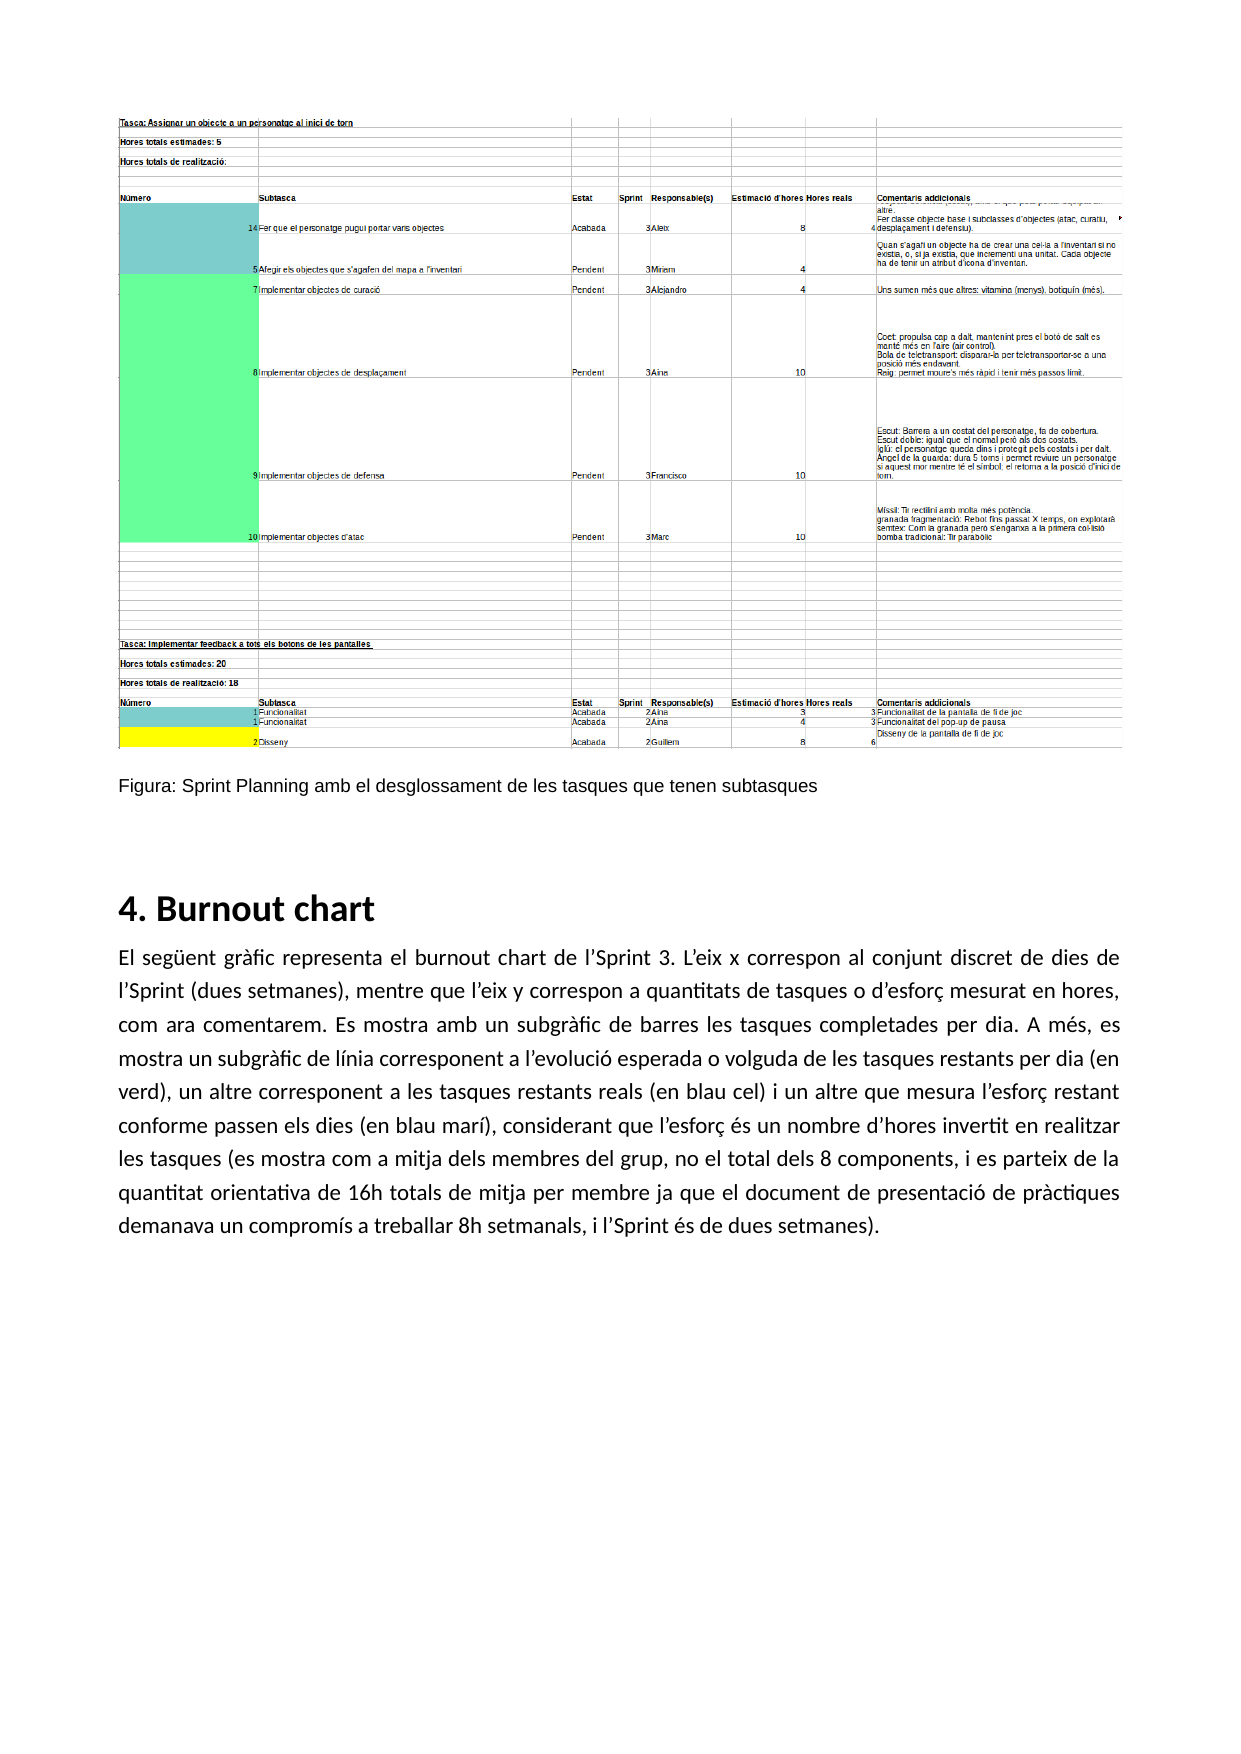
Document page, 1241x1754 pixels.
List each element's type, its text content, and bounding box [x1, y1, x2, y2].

subtitle 4. Burnout chart [118, 884, 1122, 931]
picture [118, 118, 1123, 749]
text El següent gràfic representa el burnout chart de l’Sprint 3. L’eix x correspon al conjunt discret de dies de l’Sprint (dues setmanes), mentre que l’eix y correspon a quantitats de tasques o d’esforç mesurat en hores, com ara comentarem. Es mostra amb un subgràfic de barres les tasques completades per dia. A més, es mostra un subgràfic de línia corresponent a l’evolució esperada o volguda de les tasques restants per dia (en verd), un altre corresponent a les tasques restants reals (en blau cel) i un altre que mesura l’esforç restant conforme passen els dies (en blau marí), considerant que l’esforç és un nombre d’hores invertit en realitzar les tasques (es mostra com a mitja dels membres del grup, no el total dels 8 components, i es parteix de la quantitat orientativa de 16h totals de mitja per membre ja que el document de presentació de pràctiques demanava un compromís a treballar 8h setmanals, i l’Sprint és de dues setmanes). [118, 943, 1122, 1239]
text Figura: Sprint Planning amb el desglossament de les tasques que tenen subtasques [118, 775, 1122, 796]
